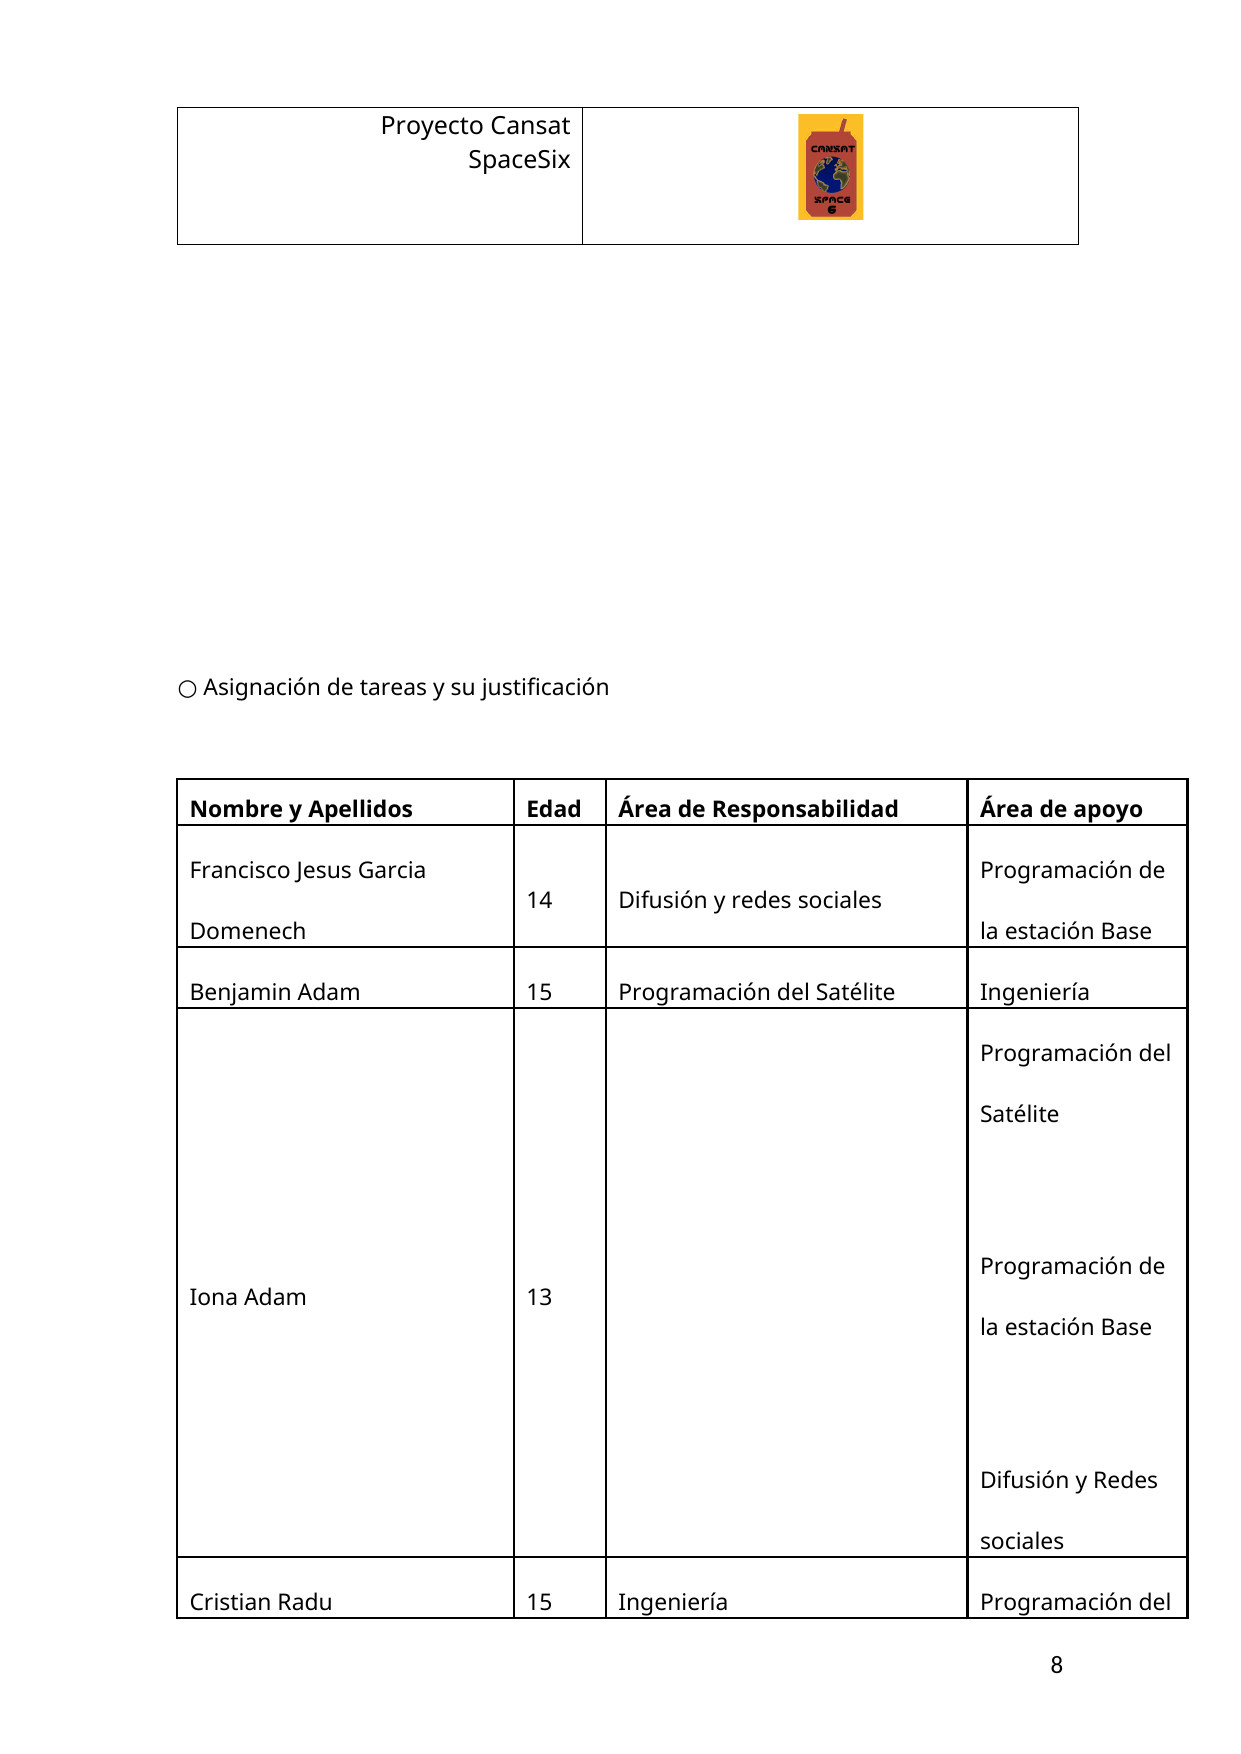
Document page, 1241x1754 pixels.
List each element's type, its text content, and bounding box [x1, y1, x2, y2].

table_header Edad [515, 780, 605, 824]
text ○ Asignación de tareas y su justificación [177, 656, 1063, 702]
table_cell Benjamin Adam [178, 948, 513, 1007]
table_header Área de apoyo [969, 780, 1186, 824]
table_cell Francisco Jesus Garcia Domenech [178, 826, 513, 946]
table_cell Iona Adam [178, 1009, 513, 1556]
table_cell 13 [515, 1009, 605, 1556]
table_cell 15 [515, 948, 605, 1007]
table_cell 15 [515, 1558, 605, 1617]
picture [798, 114, 864, 220]
table_cell [607, 1009, 966, 1556]
table_cell Programación del Satélite [607, 948, 966, 1007]
table_cell Ingeniería [607, 1558, 966, 1617]
table_header Área de Responsabilidad [607, 780, 966, 824]
table_cell Programación del Satélite Programación de la estación Base Difusión y Redes sociales [969, 1009, 1186, 1556]
table_cell Programación del [969, 1558, 1186, 1617]
table_header Nombre y Apellidos [178, 780, 513, 824]
table_cell Cristian Radu [178, 1558, 513, 1617]
table_cell 14 [515, 826, 605, 946]
table_cell Programación de la estación Base [969, 826, 1186, 946]
table_cell Difusión y redes sociales [607, 826, 966, 946]
table_cell Ingeniería [969, 948, 1186, 1007]
